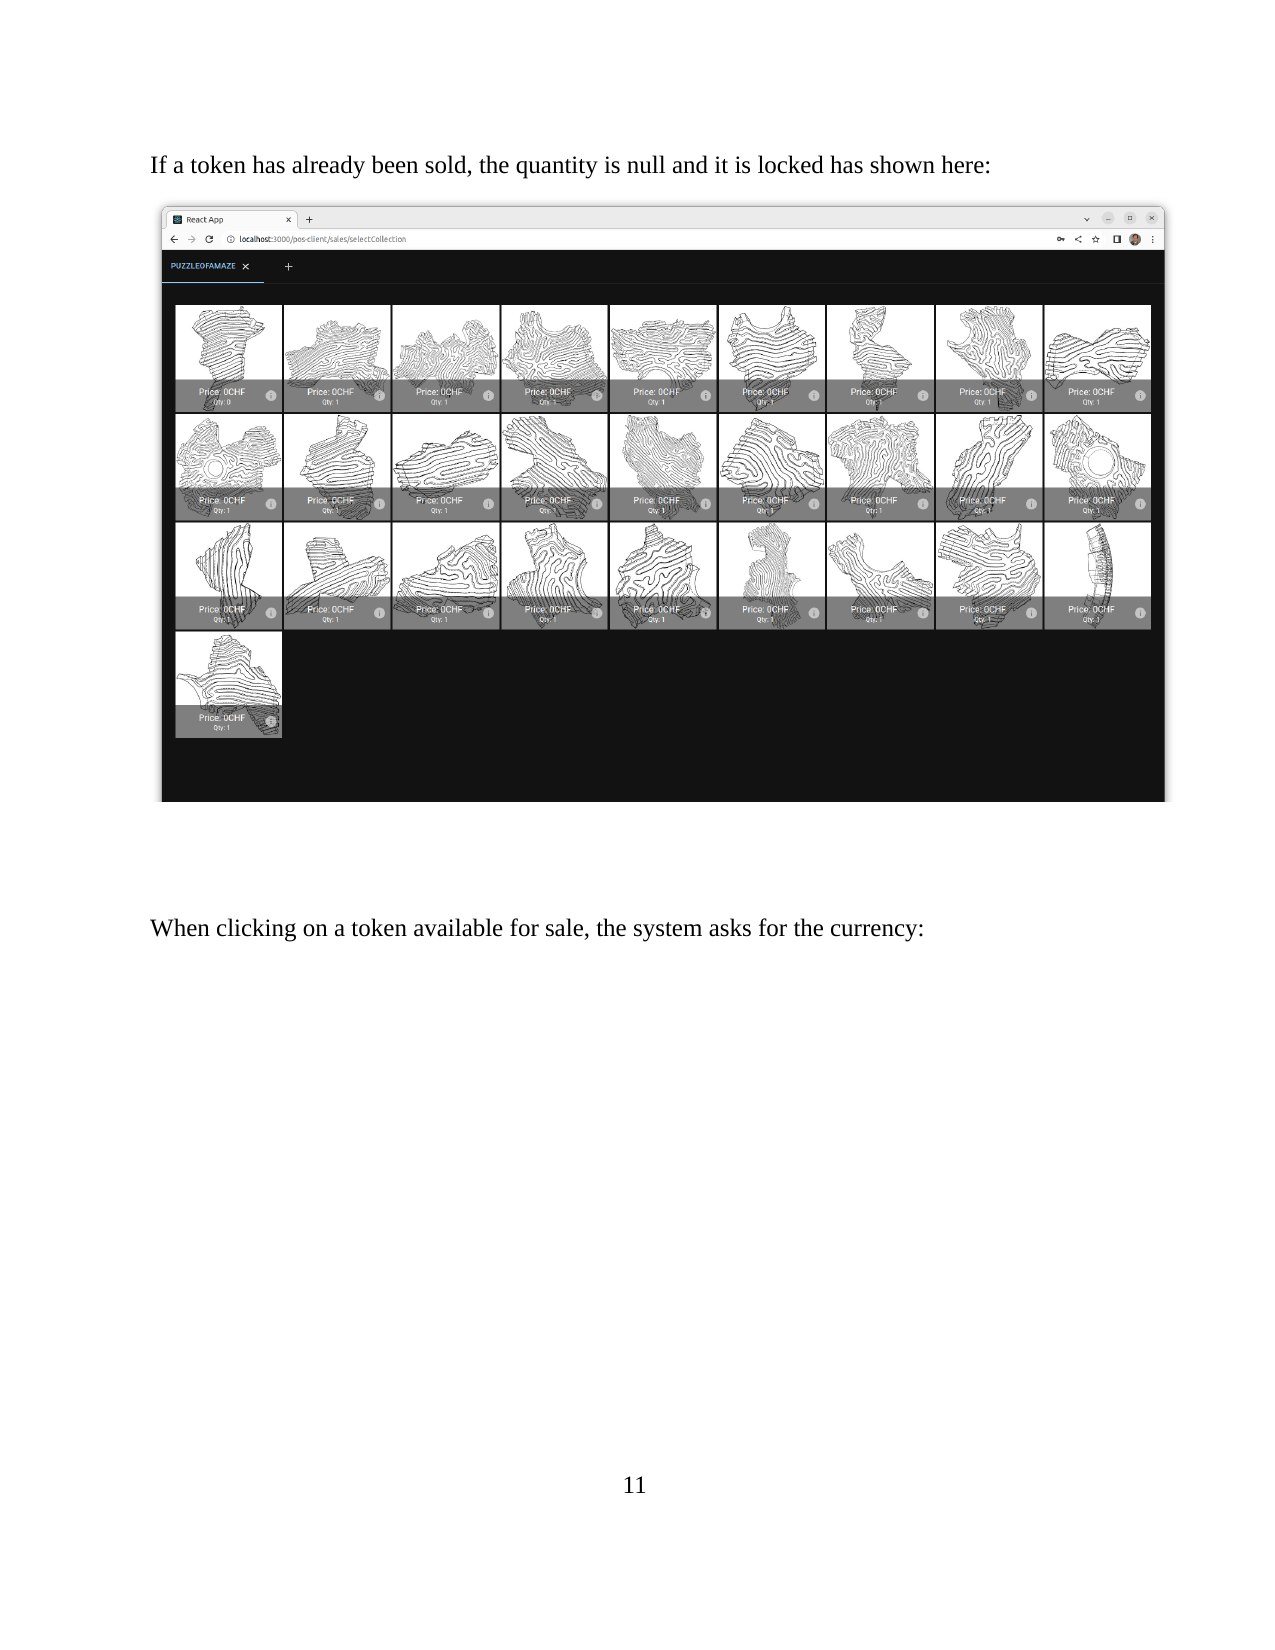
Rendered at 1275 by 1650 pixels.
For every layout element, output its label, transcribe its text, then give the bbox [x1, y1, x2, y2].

text If a token has already been sold, the quantity is null and it is locked has shown here: [150, 150, 1125, 179]
text When clicking on a token available for sale, the system asks for the currency: [150, 913, 1125, 942]
